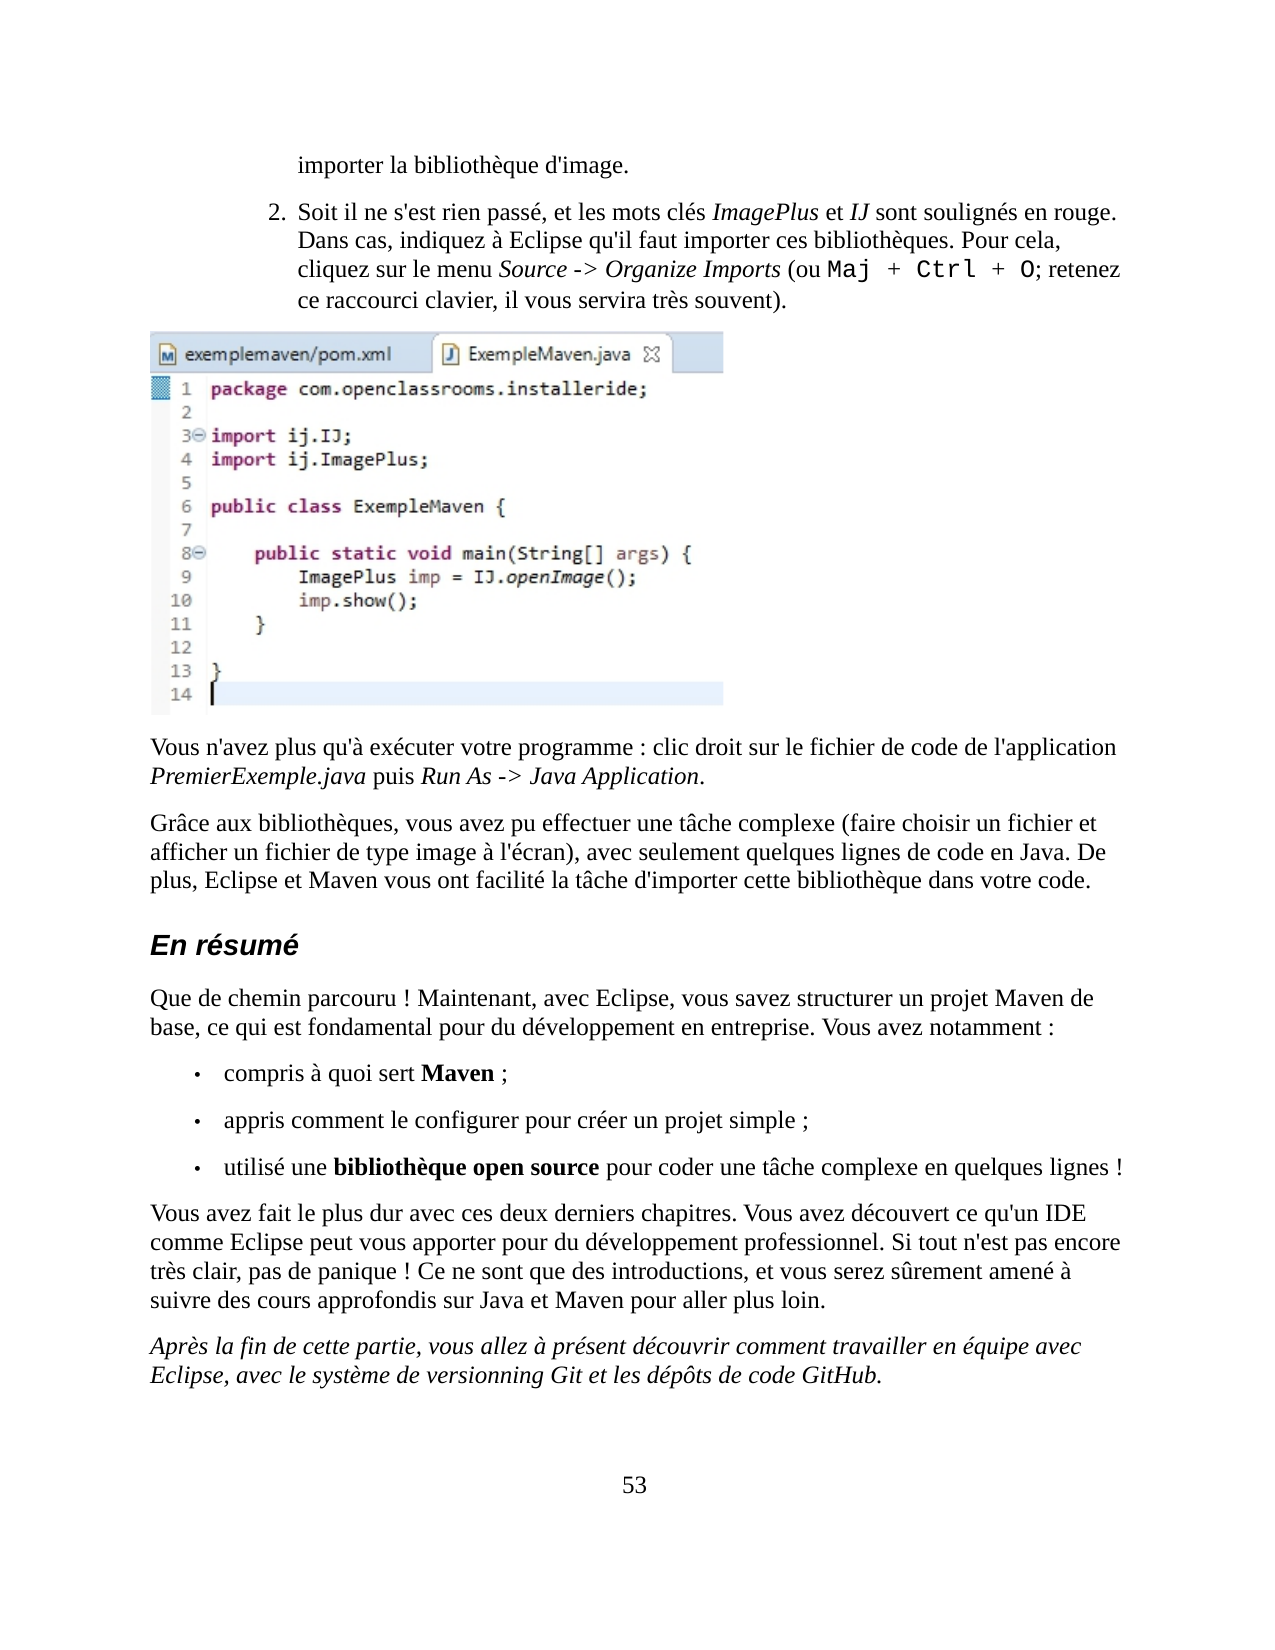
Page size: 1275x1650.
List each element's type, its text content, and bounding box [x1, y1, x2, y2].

text Vous avez fait le plus dur avec ces deux derniers chapitres. Vous avez découvert ce qu'un IDE comme Eclipse peut vous apporter pour du développement professionnel. Si tout n'est pas encore très clair, pas de panique ! Ce ne sont que des introductions, et vous serez sûrement amené à suivre des cours approfondis sur Java et Maven pour aller plus loin. [150, 1198, 1125, 1313]
list appris comment le configurer pour créer un projet simple ; [194, 1105, 1125, 1134]
list importer la bibliothèque d'image. [268, 150, 1125, 179]
text Vous n'avez plus qu'à exécuter votre programme : clic droit sur le fichier de code de l'application PremierExemple.java puis Run As -> Java Application. [150, 732, 1125, 790]
picture [150, 331, 724, 715]
subtitle En résumé [150, 928, 1125, 962]
list utilisé une bibliothèque open source pour coder une tâche complexe en quelques lignes ! [194, 1152, 1125, 1181]
list Soit il ne s'est rien passé, et les mots clés ImagePlus et IJ sont soulignés en rouge. Dans cas, indiquez à Eclipse qu'il faut importer ces bibliothèques. Pour cela, cliquez sur le menu Source -> Organize Imports (ou Maj + Ctrl + O; retenez ce raccourci clavier, il vous servira très souvent). [268, 197, 1125, 314]
text Grâce aux bibliothèques, vous avez pu effectuer une tâche complexe (faire choisir un fichier et afficher un fichier de type image à l'écran), avec seulement quelques lignes de code en Java. De plus, Eclipse et Maven vous ont facilité la tâche d'importer cette bibliothèque dans votre code. [150, 808, 1125, 894]
list compris à quoi sert Maven ; [194, 1058, 1125, 1087]
text Après la fin de cette partie, vous allez à présent découvrir comment travailler en équipe avec Eclipse, avec le système de versionning Git et les dépôts de code GitHub. [150, 1331, 1125, 1389]
text Que de chemin parcouru ! Maintenant, avec Eclipse, vous savez structurer un projet Maven de base, ce qui est fondamental pour du développement en entreprise. Vous avez notamment : [150, 983, 1125, 1041]
